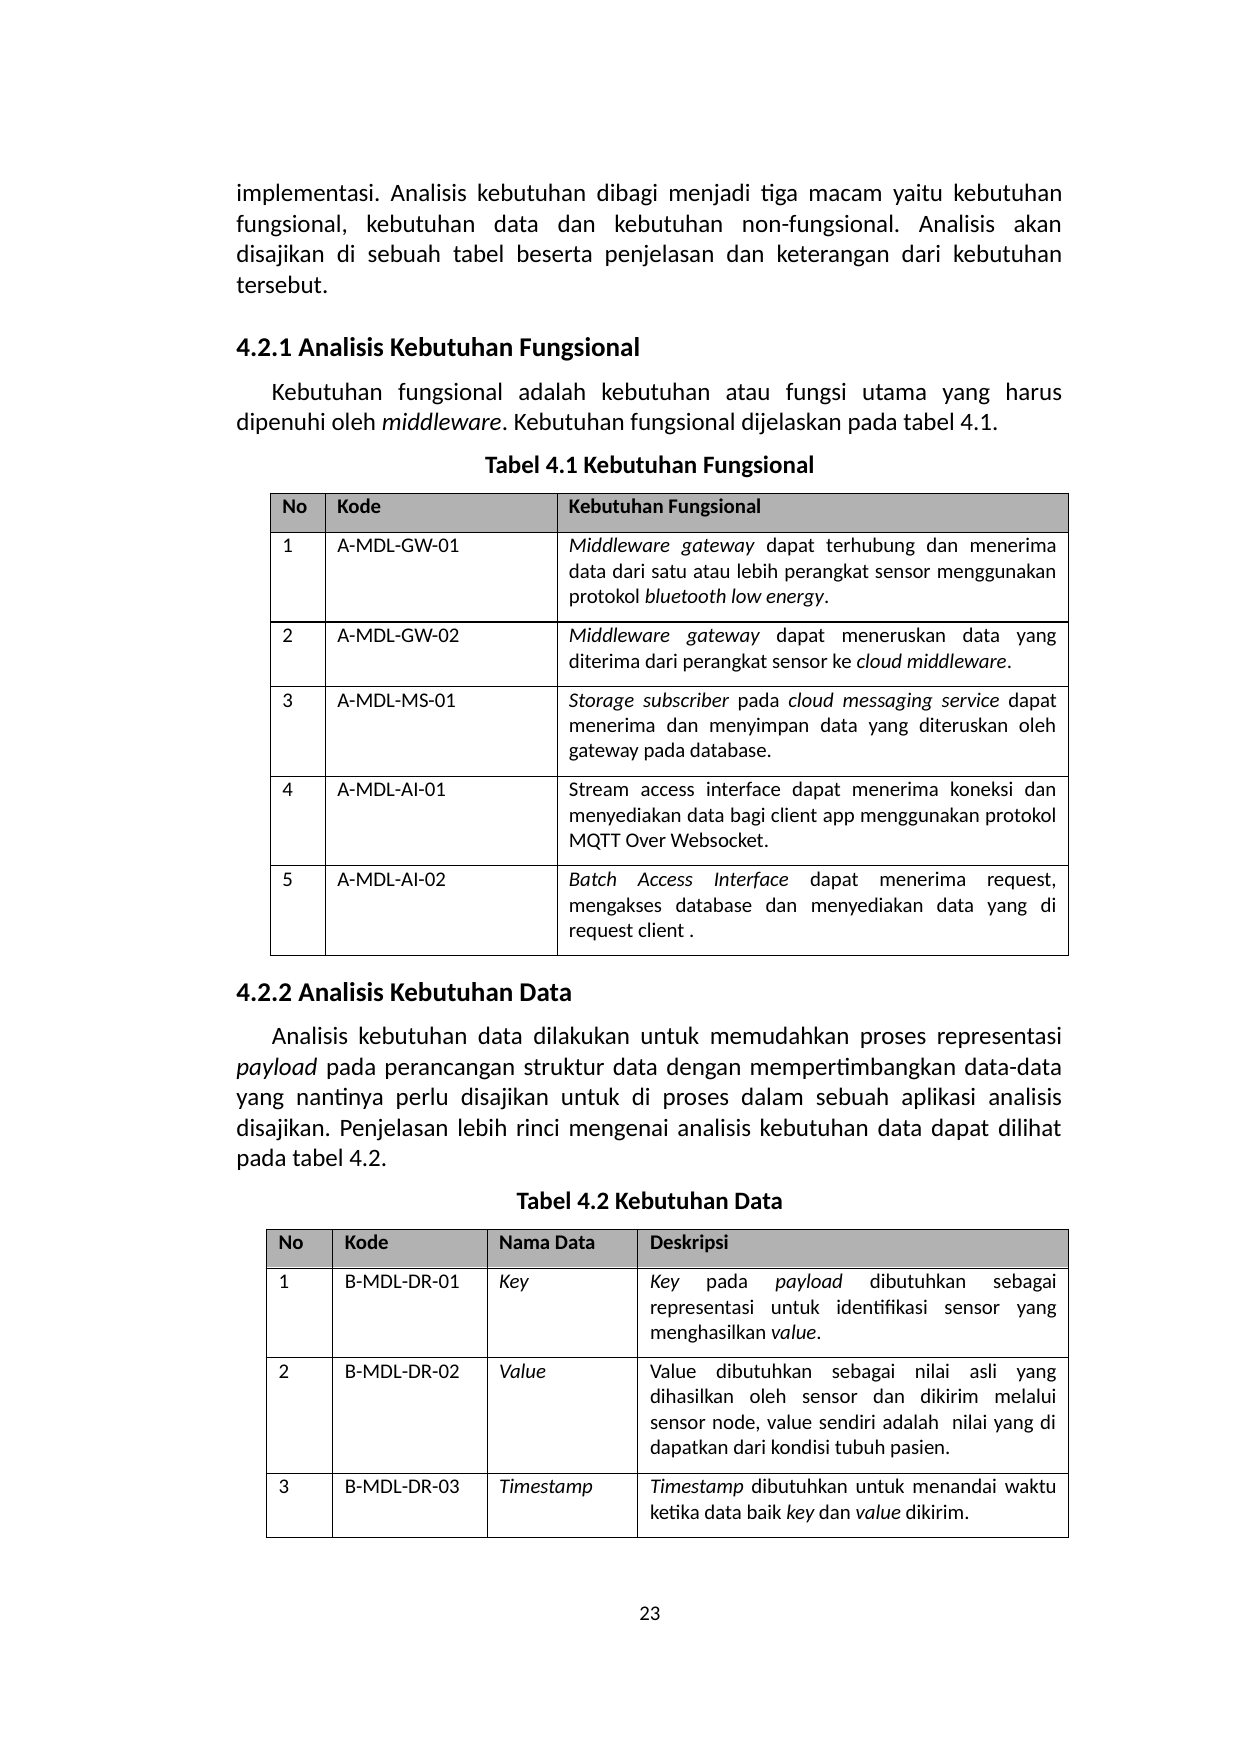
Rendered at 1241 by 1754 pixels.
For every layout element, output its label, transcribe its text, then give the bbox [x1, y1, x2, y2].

table_header Kebutuhan Fungsional [558, 494, 1068, 532]
table_cell Stream access interface dapat menerima koneksi dan menyediakan data bagi client app menggunakan protokol MQTT Over Websocket. [558, 777, 1068, 865]
text implementasi. Analisis kebutuhan dibagi menjadi tiga macam yaitu kebutuhan fungsional, kebutuhan data dan kebutuhan non-fungsional. Analisis akan disajikan di sebuah tabel beserta penjelasan dan keterangan dari kebutuhan tersebut. [236, 177, 1063, 299]
subtitle Analisis Kebutuhan Fungsional [236, 331, 1063, 363]
table_cell A-MDL-GW-02 [326, 623, 557, 686]
table_cell A-MDL-AI-01 [326, 777, 557, 865]
table_cell Middleware gateway dapat terhubung dan menerima data dari satu atau lebih perangkat sensor menggunakan protokol bluetooth low energy. [558, 533, 1068, 621]
table_cell Storage subscriber pada cloud messaging service dapat menerima dan menyimpan data yang diteruskan oleh gateway pada database. [558, 687, 1068, 776]
text Analisis kebutuhan data dilakukan untuk memudahkan proses representasi payload pada perancangan struktur data dengan mempertimbangkan data-data yang nantinya perlu disajikan untuk di proses dalam sebuah aplikasi analisis disajikan. Penjelasan lebih rinci mengenai analisis kebutuhan data dapat dilihat pada tabel 4.2. [236, 1020, 1063, 1173]
table_header Kode [333, 1230, 487, 1267]
table_header Kode [326, 494, 557, 532]
text Kebutuhan fungsional adalah kebutuhan atau fungsi utama yang harus dipenuhi oleh middleware. Kebutuhan fungsional dijelaskan pada tabel 4.1. [236, 376, 1063, 437]
table_cell A-MDL-AI-02 [326, 866, 557, 955]
subtitle Analisis Kebutuhan Data [236, 975, 1063, 1008]
table_cell 4 [271, 777, 325, 865]
table_cell A-MDL-MS-01 [326, 687, 557, 776]
table_cell 3 [267, 1474, 332, 1537]
table_cell B-MDL-DR-01 [333, 1269, 487, 1357]
table_header No [267, 1230, 332, 1267]
text Tabel ‎4.2 Kebutuhan Data [236, 1186, 1063, 1216]
table_cell Key pada payload dibutuhkan sebagai representasi untuk identifikasi sensor yang menghasilkan value. [638, 1269, 1068, 1357]
table_cell B-MDL-DR-03 [333, 1474, 487, 1537]
text Tabel ‎4.1 Kebutuhan Fungsional [236, 449, 1063, 480]
table_cell Timestamp dibutuhkan untuk menandai waktu ketika data baik key dan value dikirim. [638, 1474, 1068, 1537]
table_cell A-MDL-GW-01 [326, 533, 557, 621]
table_cell 2 [271, 623, 325, 686]
table_cell Middleware gateway dapat meneruskan data yang diterima dari perangkat sensor ke cloud middleware. [558, 623, 1068, 686]
table_header Deskripsi [638, 1230, 1068, 1267]
table_cell 1 [271, 533, 325, 621]
table_cell B-MDL-DR-02 [333, 1358, 487, 1472]
table_header No [271, 494, 325, 532]
table_cell Value dibutuhkan sebagai nilai asli yang dihasilkan oleh sensor dan dikirim melalui sensor node, value sendiri adalah nilai yang di dapatkan dari kondisi tubuh pasien. [638, 1358, 1068, 1472]
table_cell 2 [267, 1358, 332, 1472]
table_cell Value [488, 1358, 637, 1472]
table_header Nama Data [488, 1230, 637, 1267]
table_cell Timestamp [488, 1474, 637, 1537]
table_cell 3 [271, 687, 325, 776]
table_cell Batch Access Interface dapat menerima request, mengakses database dan menyediakan data yang di request client . [558, 866, 1068, 955]
table_cell 5 [271, 866, 325, 955]
table_cell 1 [267, 1269, 332, 1357]
table_cell Key [488, 1269, 637, 1357]
